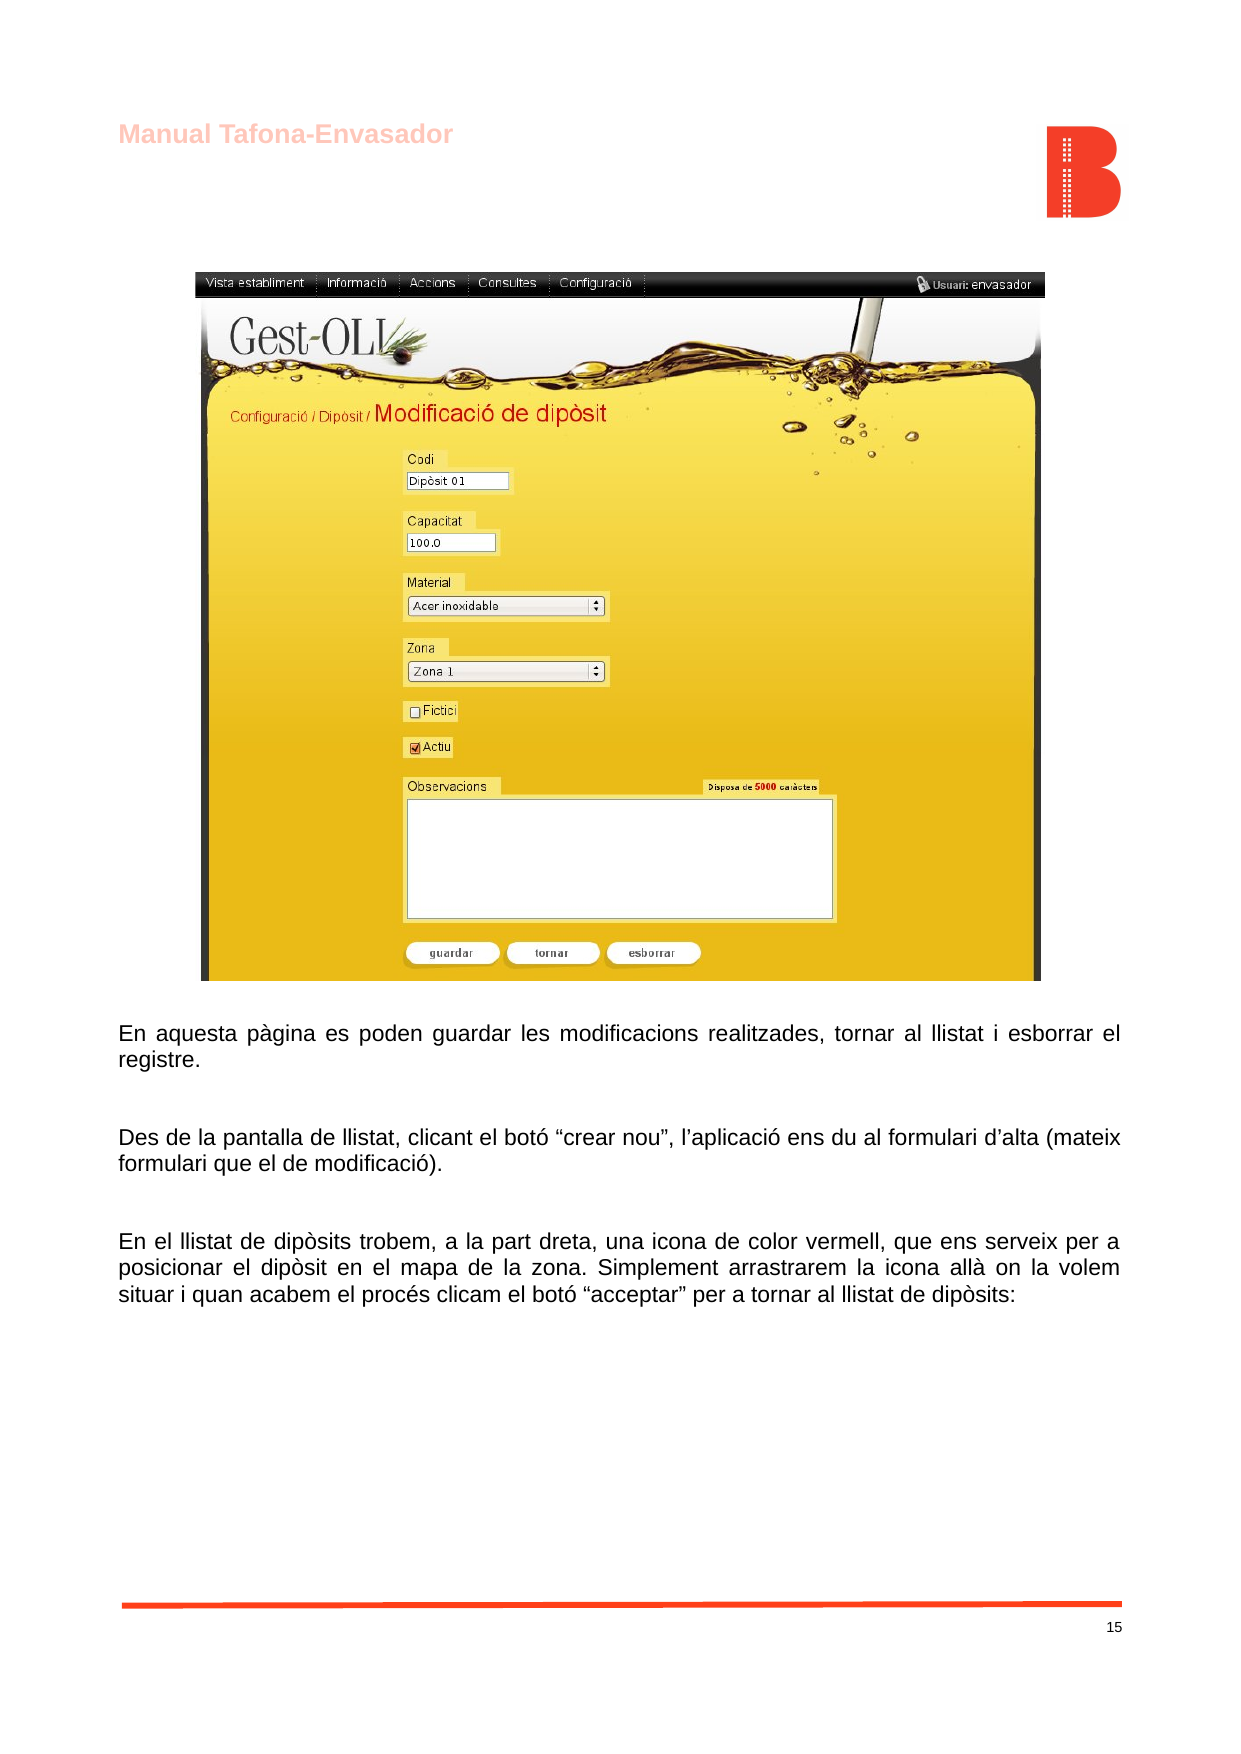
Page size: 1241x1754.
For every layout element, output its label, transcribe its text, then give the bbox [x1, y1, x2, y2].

text Des de la pantalla de llistat, clicant el botó “crear nou”, l’aplicació ens du al formulari d’alta (mateix formulari que el de modificació). [118, 1124, 1122, 1177]
picture [1036, 124, 1130, 221]
text En aquesta pàgina es poden guardar les modificacions realitzades, tornar al llistat i esborrar el registre. [118, 1020, 1122, 1073]
picture [195, 272, 1045, 981]
text En el llistat de dipòsits trobem, a la part dreta, una icona de color vermell, que ens serveix per a posicionar el dipòsit en el mapa de la zona. Simplement arrastrarem la icona allà on la volem situar i quan acabem el procés clicam el botó “acceptar” per a tornar al llistat de dipòsits: [118, 1228, 1122, 1307]
